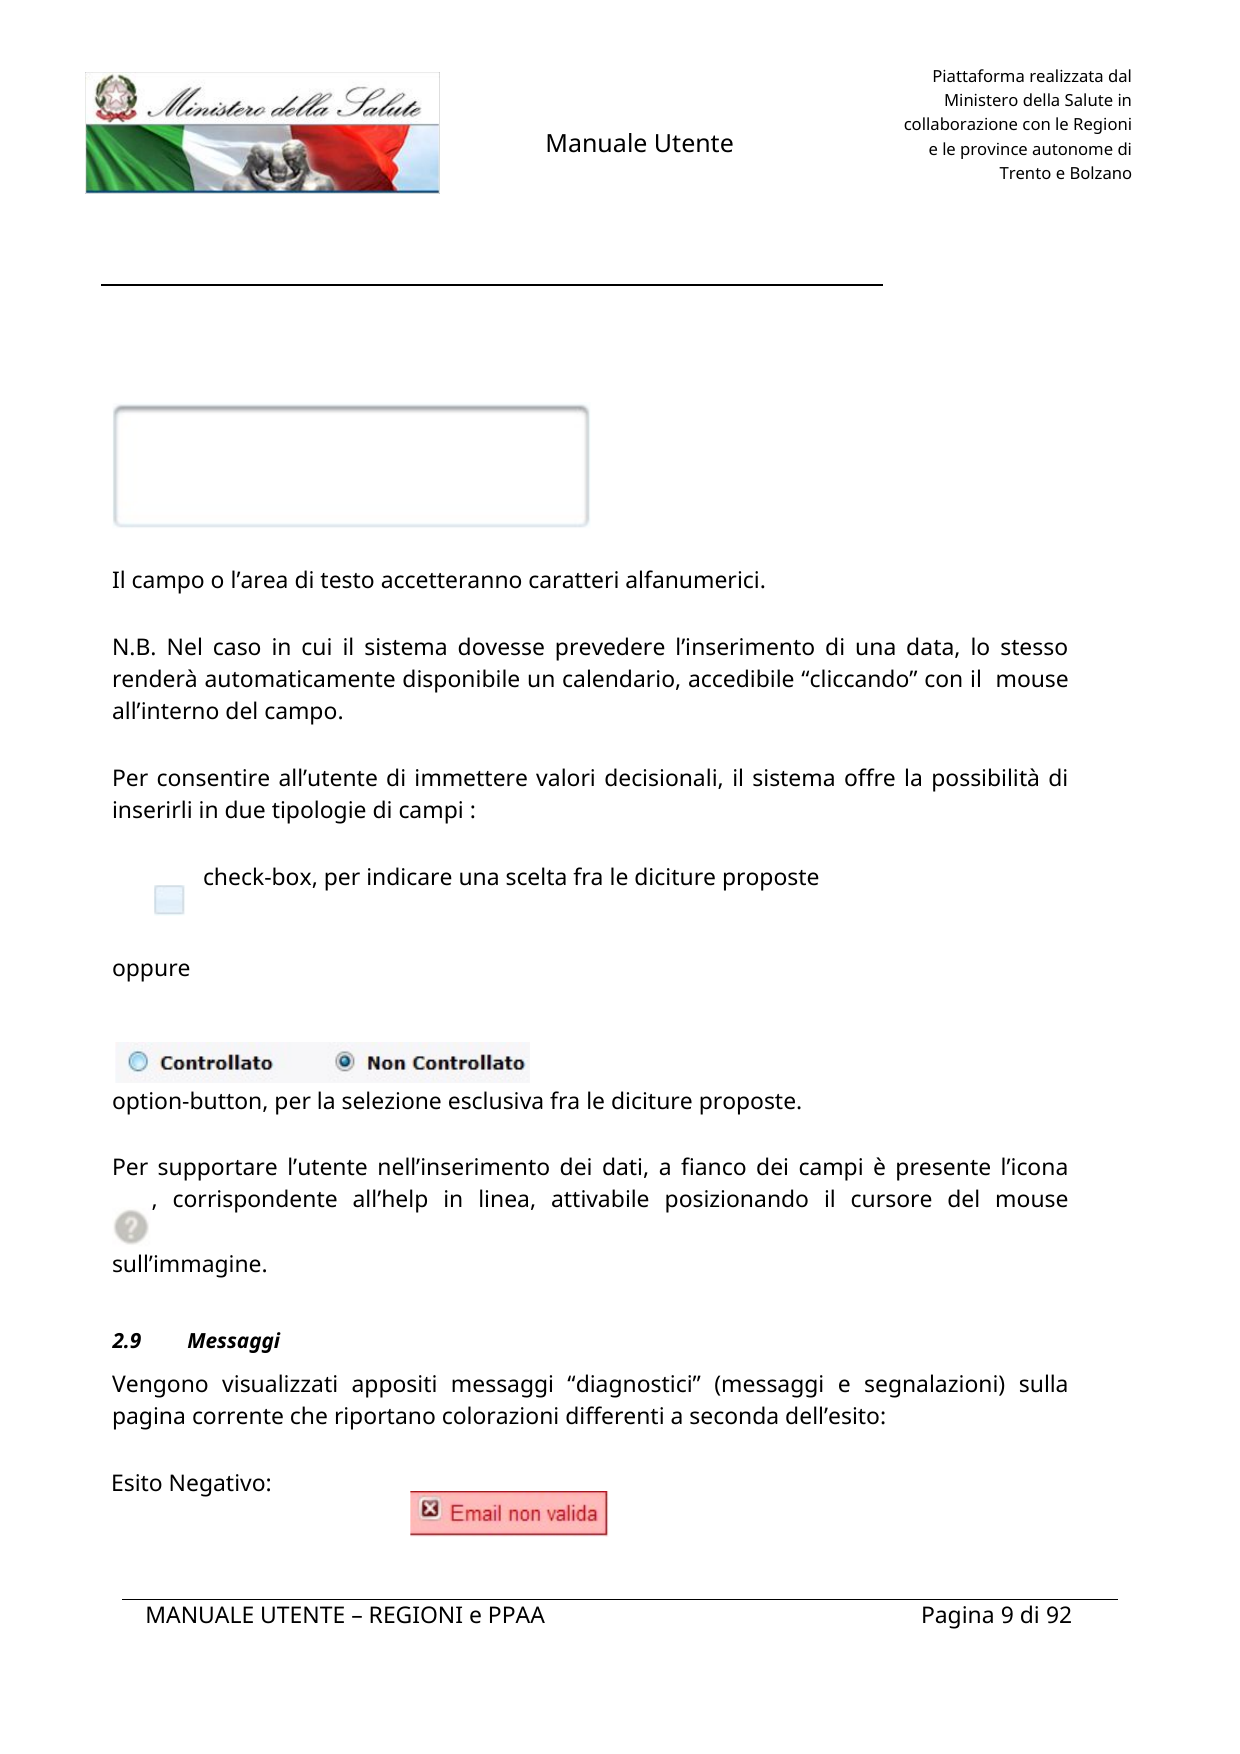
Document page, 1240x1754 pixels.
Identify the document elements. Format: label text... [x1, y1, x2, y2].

text oppure [112, 952, 1069, 983]
text Per consentire all’utente di immettere valori decisionali, il sistema offre la possibilità di inserirli in due tipologie di campi : [112, 762, 1069, 825]
text Esito Negativo: [111, 1467, 1078, 1537]
text Per supportare l’utente nell’inserimento dei dati, a fianco dei campi è presente l’icona , corrispondente all’help in linea, attivabile posizionando il cursore del mouse sull’immagine. [112, 1151, 1069, 1279]
text N.B. Nel caso in cui il sistema dovesse prevedere l’inserimento di una data, lo stesso renderà automaticamente disponibile un calendario, accedibile “cliccando” con il mouse all’interno del campo. [112, 631, 1069, 726]
text Il campo o l’area di testo accetteranno caratteri alfanumerici. [112, 564, 1069, 596]
text check-box, per indicare una scelta fra le diciture proposte [154, 860, 1069, 916]
text Vengono visualizzati appositi messaggi “diagnostici” (messaggi e segnalazioni) sulla pagina corrente che riportano colorazioni differenti a seconda dell’esito: [112, 1368, 1069, 1432]
subtitle 2.9 Messaggi [112, 1326, 1078, 1354]
text option-button, per la selezione esclusiva fra le diciture proposte. [112, 1084, 1069, 1116]
